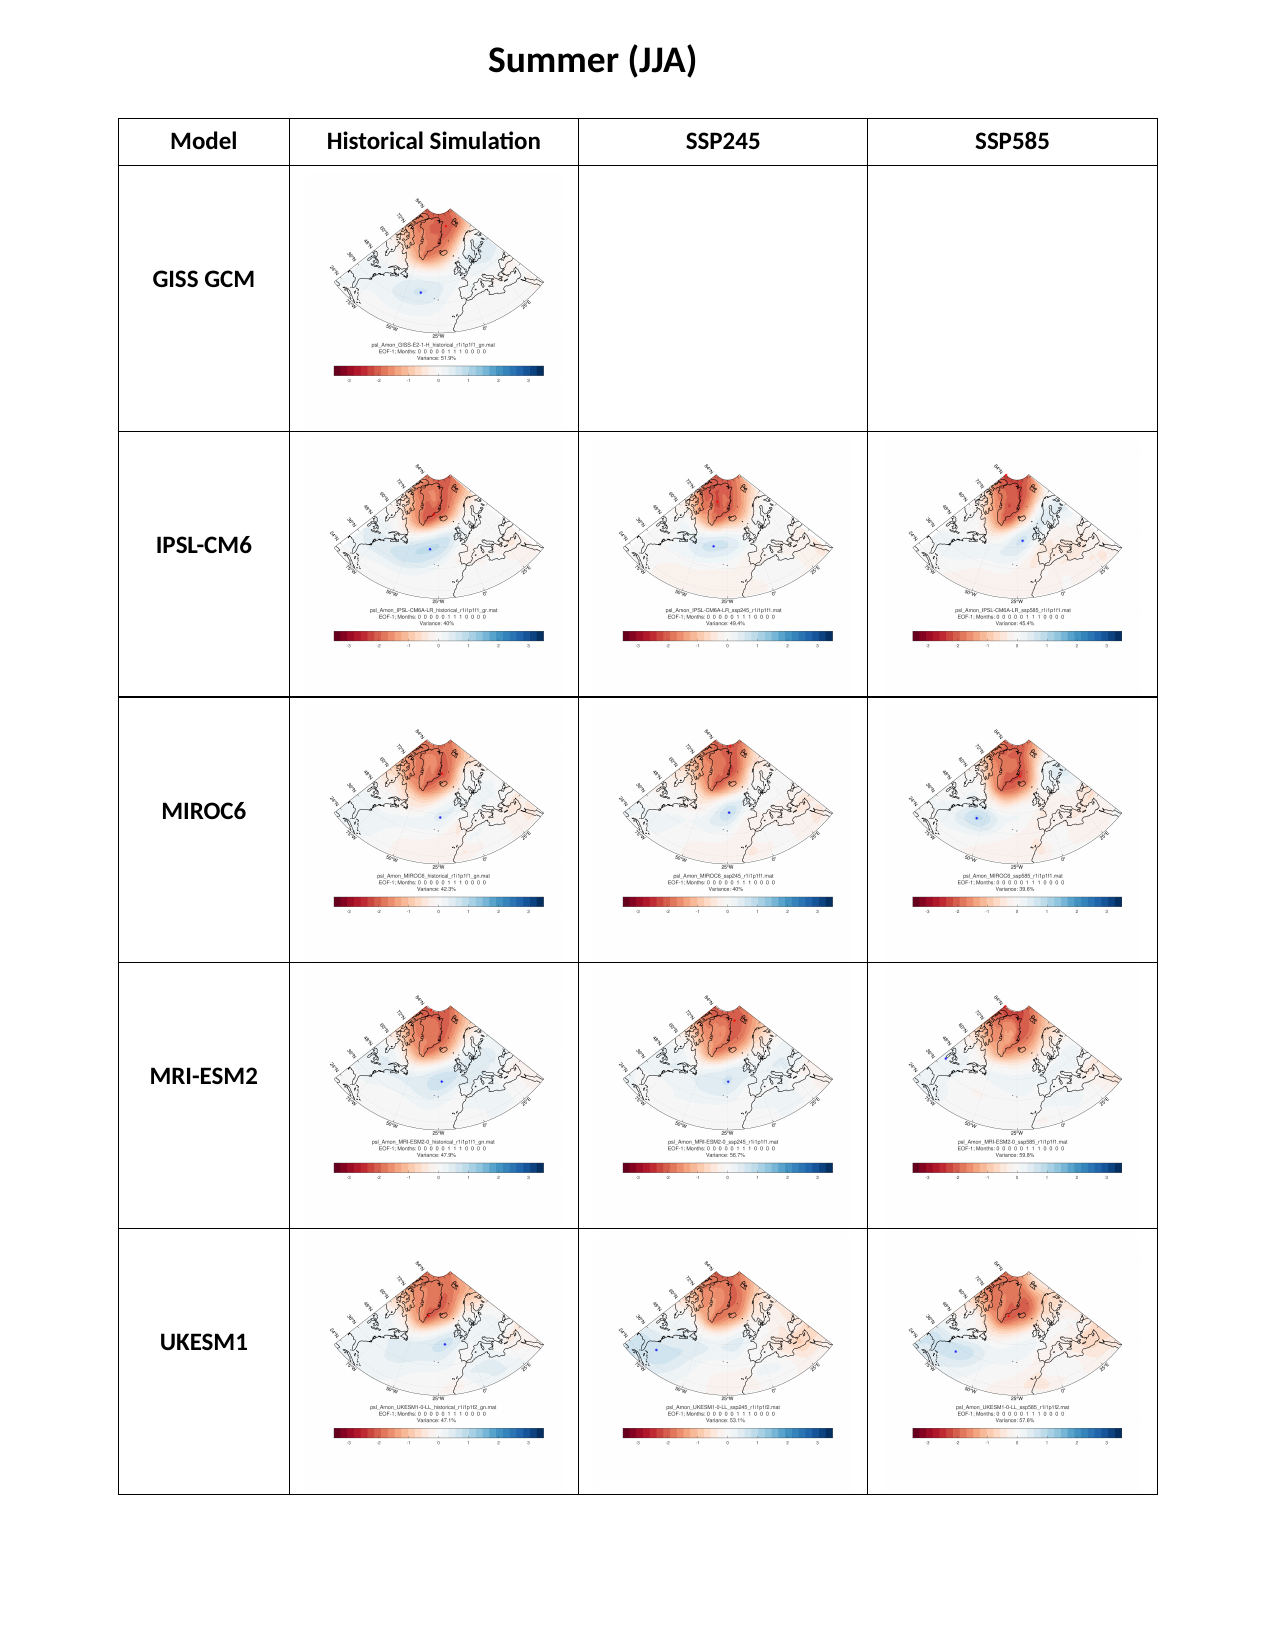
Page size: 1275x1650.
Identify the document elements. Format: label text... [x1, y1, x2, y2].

table_header SSP245 [579, 119, 867, 165]
table_cell [290, 432, 578, 696]
picture [594, 703, 853, 962]
table_cell [579, 698, 867, 962]
table_header Historical Simulation [290, 119, 578, 165]
picture [883, 968, 1142, 1227]
table_cell IPSL-CM6 [119, 432, 289, 696]
table_cell [868, 698, 1157, 962]
table_cell [579, 166, 867, 431]
table_cell [868, 963, 1157, 1228]
table_cell MIROC6 [119, 698, 289, 962]
table_cell [290, 963, 578, 1228]
table_cell [579, 963, 867, 1228]
picture [594, 968, 853, 1227]
picture [304, 703, 563, 962]
table_cell MRI-ESM2 [119, 963, 289, 1228]
picture [304, 1234, 563, 1493]
table_cell [290, 698, 578, 962]
table_header Model [119, 119, 289, 165]
picture [594, 437, 853, 696]
picture [883, 1234, 1142, 1493]
table_cell [579, 432, 867, 696]
picture [883, 703, 1142, 962]
table_cell [290, 1229, 578, 1494]
picture [304, 968, 563, 1227]
table_cell GISS GCM [119, 166, 289, 431]
picture [304, 437, 563, 696]
picture [304, 171, 563, 430]
table_cell [579, 1229, 867, 1494]
picture [883, 437, 1142, 696]
table_cell [290, 166, 578, 431]
table_header SSP585 [868, 119, 1157, 165]
table_cell UKESM1 [119, 1229, 289, 1494]
table_cell [868, 1229, 1157, 1494]
table_cell [868, 432, 1157, 696]
picture [594, 1234, 853, 1493]
table_cell [868, 166, 1157, 431]
